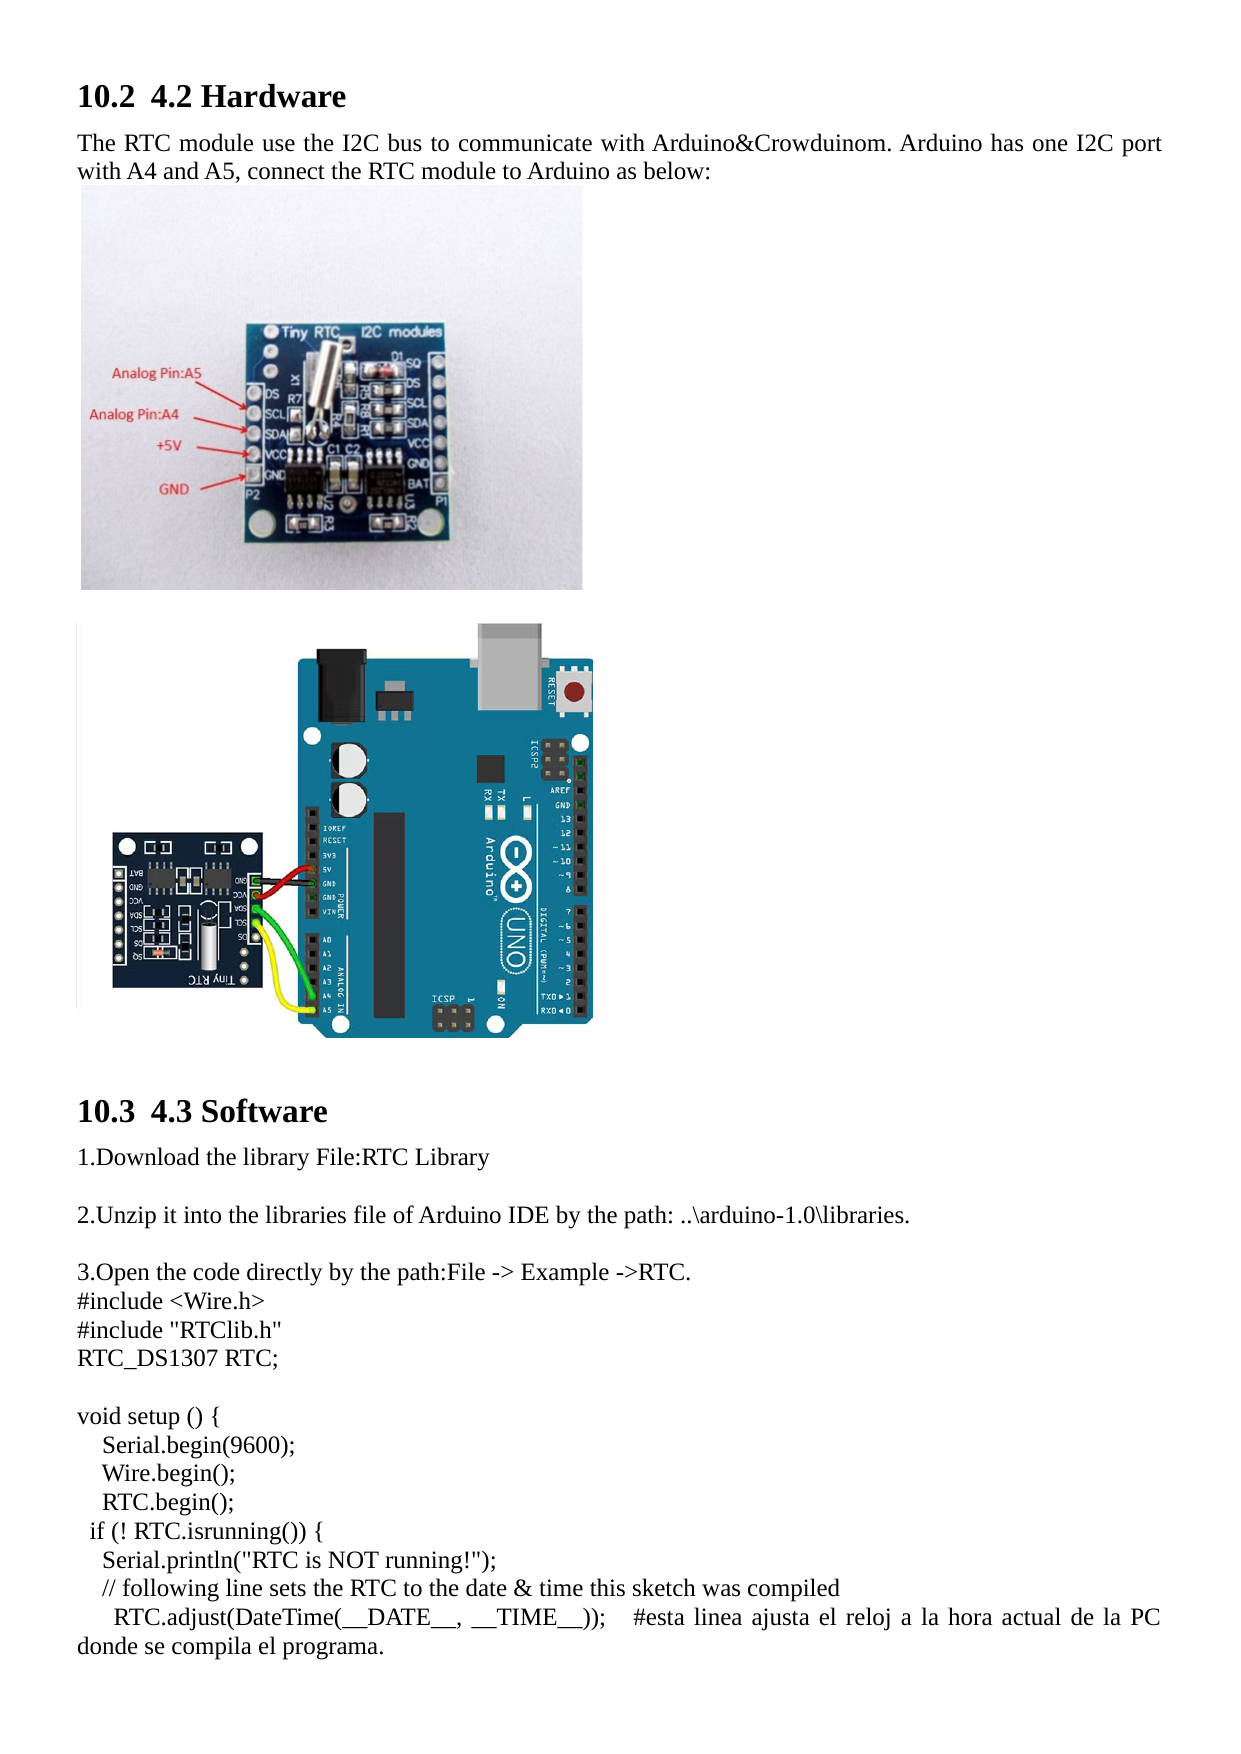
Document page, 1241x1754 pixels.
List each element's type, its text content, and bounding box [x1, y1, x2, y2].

text // following line sets the RTC to the date & time this sketch was compiled [77, 1573, 1163, 1602]
subtitle 4.3 Software [77, 1091, 1163, 1130]
text The RTC module use the I2C bus to communicate with Arduino&Crowduinom. Arduino has one I2C port with A4 and A5, connect the RTC module to Arduino as below: [77, 128, 1163, 185]
text Wire.begin(); [77, 1458, 1163, 1487]
text 1.Download the library File:RTC Library [77, 1142, 1163, 1171]
text Serial.println("RTC is NOT running!"); [77, 1545, 1163, 1573]
text #include <Wire.h> [77, 1286, 1163, 1315]
text void setup () { [77, 1401, 1163, 1430]
text RTC_DS1307 RTC; [77, 1343, 1163, 1372]
text RTC.begin(); [77, 1487, 1163, 1516]
text 3.Open the code directly by the path:File -> Example ->RTC. [77, 1257, 1163, 1286]
text RTC.adjust(DateTime(__DATE__, __TIME__)); #esta linea ajusta el reloj a la hora actual de la PC donde se compila el programa. [77, 1602, 1163, 1660]
text Serial.begin(9600); [77, 1430, 1163, 1458]
subtitle 4.2 Hardware [77, 77, 1163, 115]
text 2.Unzip it into the libraries file of Arduino IDE by the path: ..\arduino-1.0\libraries. [77, 1200, 1163, 1228]
picture [76, 623, 593, 1038]
text if (! RTC.isrunning()) { [77, 1516, 1163, 1545]
text #include "RTClib.h" [77, 1315, 1163, 1343]
